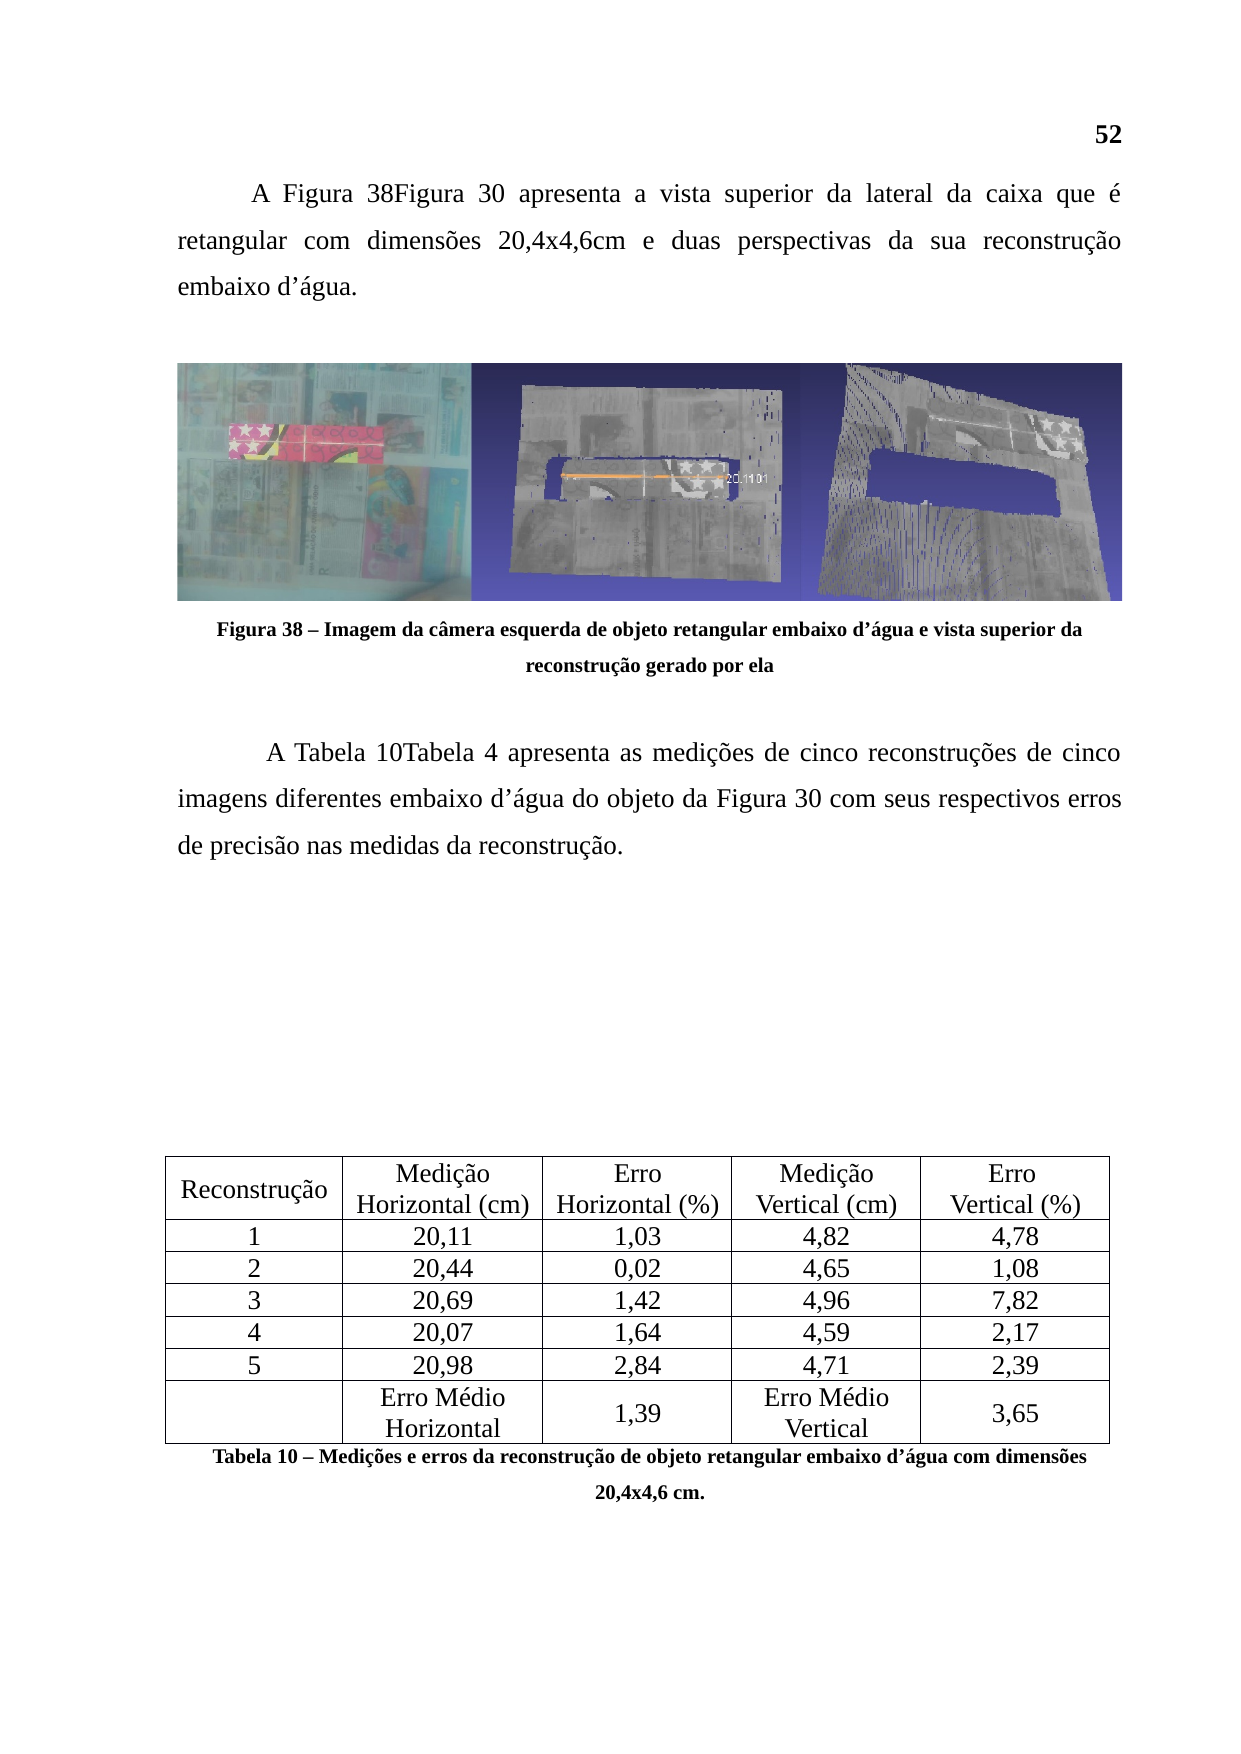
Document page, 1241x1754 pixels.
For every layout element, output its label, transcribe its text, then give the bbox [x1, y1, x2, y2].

table_cell 20,98 [343, 1349, 542, 1380]
table_cell 20,44 [343, 1252, 542, 1283]
table_header Erro Horizontal (%) [543, 1157, 731, 1219]
table_cell 7,82 [921, 1284, 1109, 1316]
table_header Medição Horizontal (cm) [343, 1157, 542, 1219]
table_cell Erro Médio Horizontal [343, 1381, 542, 1443]
text Figura 38 – Imagem da câmera esquerda de objeto retangular embaixo d’água e vista superior da reconstrução gerado por ela [177, 617, 1122, 677]
table_cell 1,03 [543, 1220, 731, 1251]
table_header Medição Vertical (cm) [732, 1157, 920, 1219]
table_cell 3,65 [921, 1381, 1109, 1443]
table_cell Erro Médio Vertical [732, 1381, 920, 1443]
text A Tabela 10Tabela 4 apresenta as medições de cinco reconstruções de cinco imagens diferentes embaixo d’água do objeto da Figura 30 com seus respectivos erros de precisão nas medidas da reconstrução. [177, 736, 1122, 860]
table_cell 5 [166, 1349, 342, 1380]
table_header Erro Vertical (%) [921, 1157, 1109, 1219]
table_cell 20,07 [343, 1317, 542, 1348]
table_cell 1,39 [543, 1381, 731, 1443]
table_header Reconstrução [166, 1157, 342, 1219]
table_cell 3 [166, 1284, 342, 1316]
picture [177, 363, 1123, 601]
table_cell 2,84 [543, 1349, 731, 1380]
table_cell 20,11 [343, 1220, 542, 1251]
table_cell [166, 1381, 342, 1443]
table_cell 4,71 [732, 1349, 920, 1380]
table_cell 1,08 [921, 1252, 1109, 1283]
table_cell 2,39 [921, 1349, 1109, 1380]
table_cell 2 [166, 1252, 342, 1283]
table_cell 0,02 [543, 1252, 731, 1283]
text Tabela 10 – Medições e erros da reconstrução de objeto retangular embaixo d’água com dimensões 20,4x4,6 cm. [177, 1444, 1122, 1504]
table_cell 4,65 [732, 1252, 920, 1283]
table_cell 4,78 [921, 1220, 1109, 1251]
table_cell 1,64 [543, 1317, 731, 1348]
table_cell 4,96 [732, 1284, 920, 1316]
table_cell 2,17 [921, 1317, 1109, 1348]
table_cell 20,69 [343, 1284, 542, 1316]
table_cell 4,82 [732, 1220, 920, 1251]
table_cell 4,59 [732, 1317, 920, 1348]
table_cell 1 [166, 1220, 342, 1251]
text A Figura 38Figura 30 apresenta a vista superior da lateral da caixa que é retangular com dimensões 20,4x4,6cm e duas perspectivas da sua reconstrução embaixo d’água. [177, 177, 1122, 302]
table_cell 1,42 [543, 1284, 731, 1316]
table_cell 4 [166, 1317, 342, 1348]
